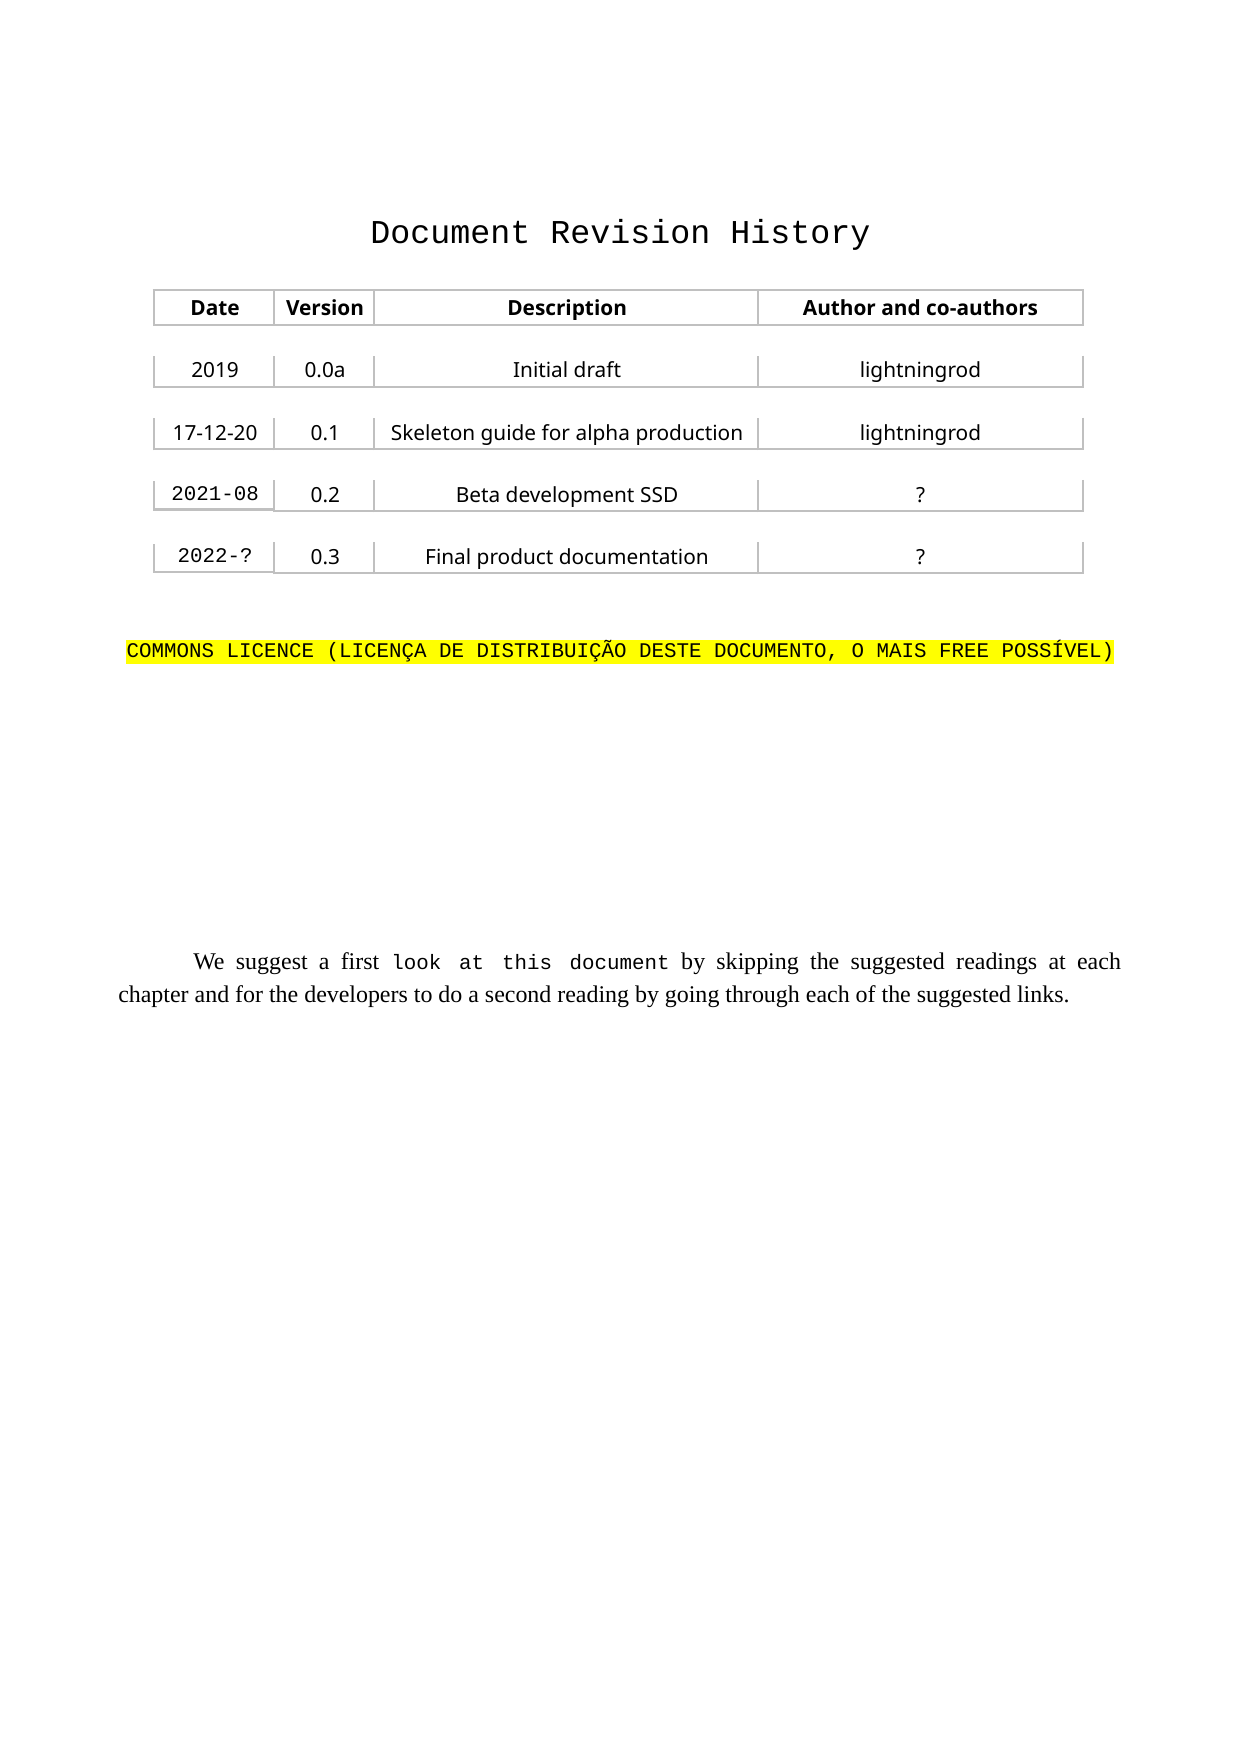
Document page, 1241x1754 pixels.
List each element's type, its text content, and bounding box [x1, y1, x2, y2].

text COMMONS LICENCE (LICENÇA DE DISTRIBUIÇÃO DESTE DOCUMENTO, O MAIS FREE POSSÍVEL) [118, 640, 1122, 664]
table_cell lightningrod [759, 356, 1082, 386]
table_header Version [275, 291, 373, 324]
table_cell 0.3 [275, 542, 373, 572]
table_header [273, 326, 373, 356]
table_cell [153, 450, 273, 480]
table_cell [757, 388, 1084, 418]
table_cell [273, 388, 373, 418]
table_cell [153, 573, 273, 604]
table_cell 2019 [155, 356, 273, 386]
table_cell Initial draft [375, 356, 757, 386]
table_cell 0.1 [275, 418, 373, 448]
table_cell Skeleton guide for alpha production [375, 418, 757, 448]
table_cell [273, 512, 373, 542]
table_cell 0.0a [275, 356, 373, 386]
table_cell [757, 450, 1084, 480]
table_cell lightningrod [759, 418, 1082, 448]
table_cell [153, 388, 273, 418]
table_cell 2022-? [153, 542, 273, 571]
table_cell 2021-08 [153, 480, 273, 508]
table_cell ? [759, 542, 1082, 572]
table_cell Final product documentation [375, 542, 757, 572]
table_cell [757, 512, 1084, 542]
table_header [153, 326, 273, 356]
table_cell Beta development SSD [375, 480, 757, 510]
table_header Date [155, 291, 273, 324]
table_cell [373, 388, 757, 418]
table_cell [373, 512, 757, 542]
table_cell ? [759, 480, 1082, 510]
table_header Author and co-authors [759, 291, 1082, 324]
table_cell 0.2 [275, 480, 373, 510]
table_cell [757, 574, 1084, 604]
table_cell [273, 574, 373, 604]
table_header [373, 326, 757, 356]
table_cell [373, 450, 757, 480]
table_cell [373, 574, 757, 604]
table_cell [273, 450, 373, 480]
table_cell 17-12-20 [155, 418, 273, 448]
table_cell [153, 511, 273, 542]
table_header Description [375, 291, 757, 324]
text We suggest a first look at this document by skipping the suggested readings at each chapter and for the developers to do a second reading by going through each of the suggested links. [118, 947, 1122, 1007]
table_header [757, 326, 1084, 356]
subtitle Document Revision History [118, 215, 1122, 253]
